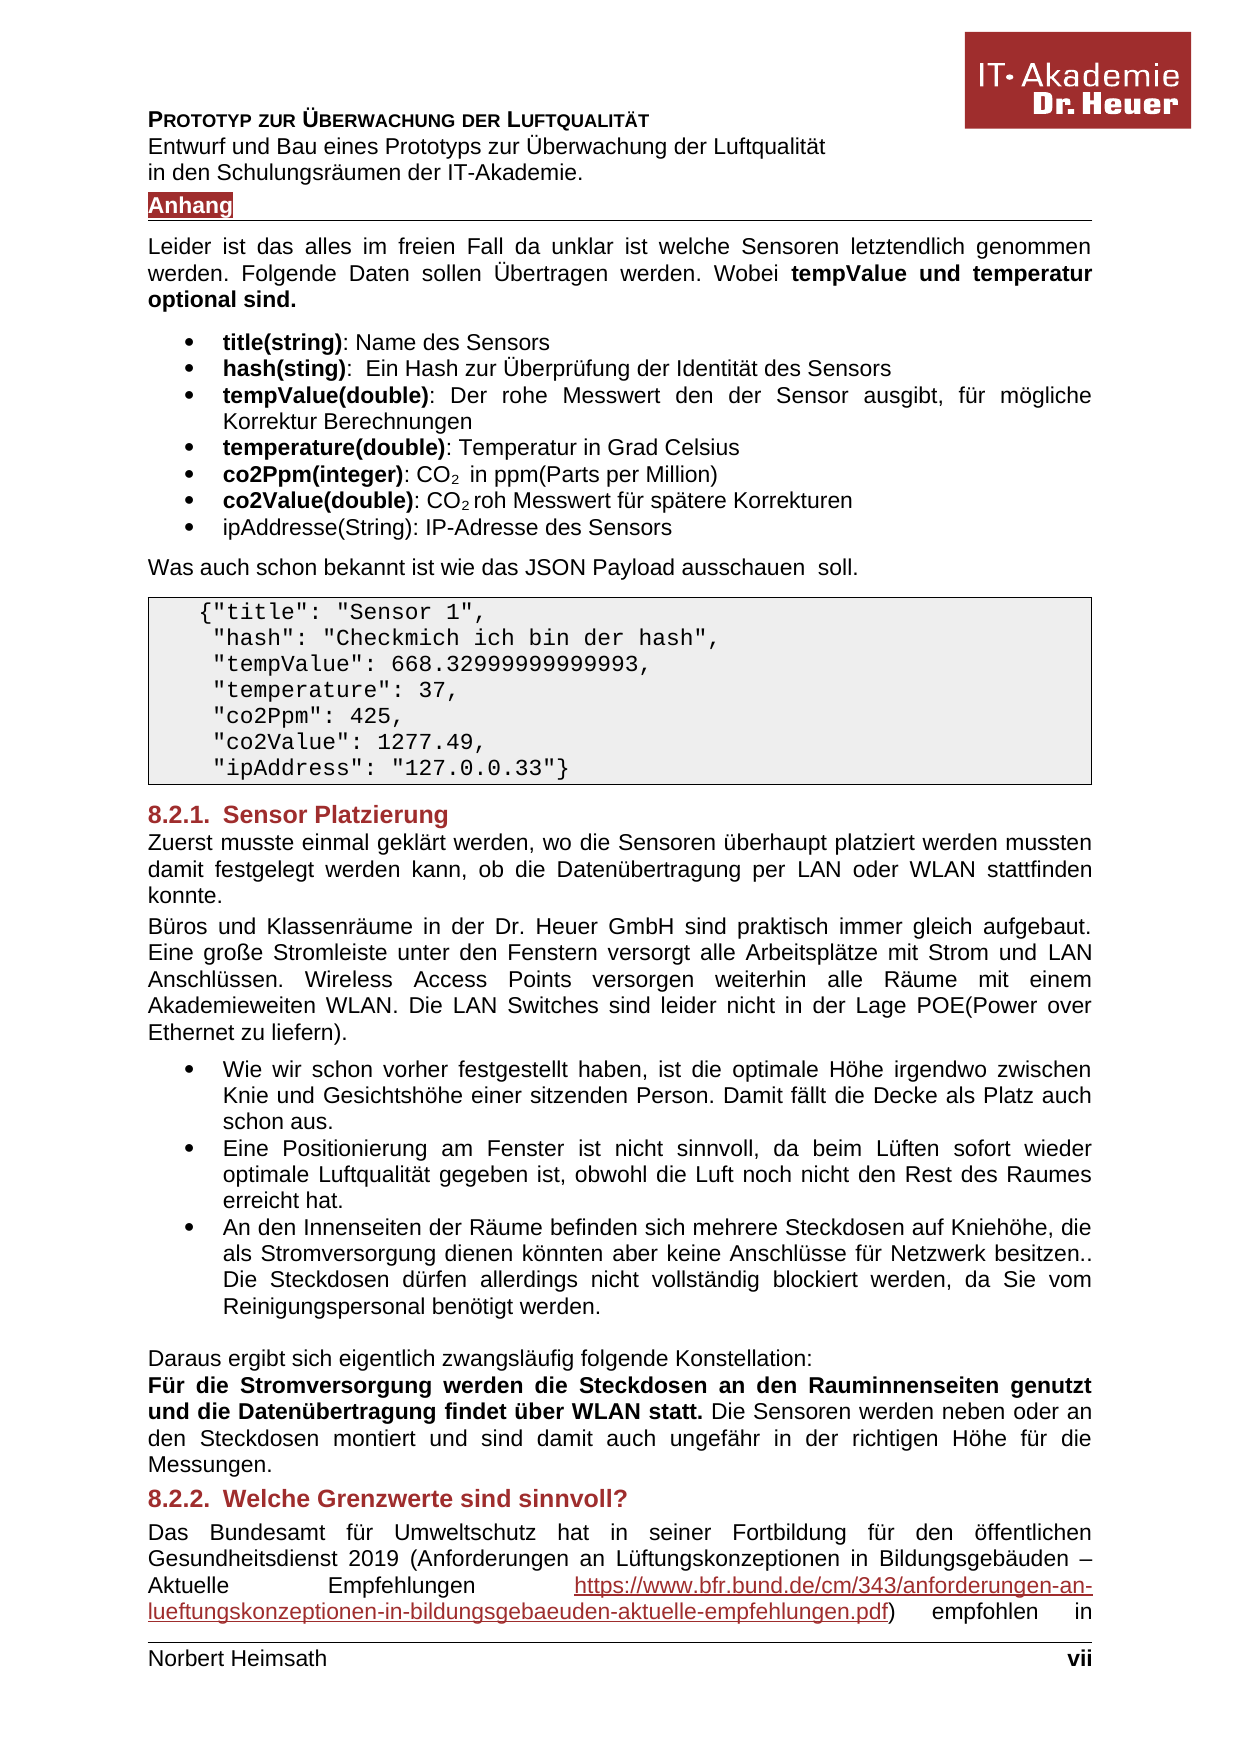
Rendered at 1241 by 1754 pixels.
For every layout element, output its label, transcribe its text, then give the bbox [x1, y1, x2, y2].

list co2Value(double): CO₂ roh Messwert für spätere Korrekturen [185, 487, 1092, 513]
text Leider ist das alles im freien Fall da unklar ist welche Sensoren letztendlich genommen werden. Folgende Daten sollen Übertragen werden. Wobei tempValue und temperatur optional sind. [148, 233, 1092, 312]
list "tempValue": 668.32999999999993, [149, 649, 1091, 675]
list "co2Value": 1277.49, [149, 727, 1091, 753]
list {"title": "Sensor 1", [149, 598, 1091, 623]
subtitle Sensor Platzierung [148, 800, 1092, 829]
list Wie wir schon vorher festgestellt haben, ist die optimale Höhe irgendwo zwischen Knie und Gesichtshöhe einer sitzenden Person. Damit fällt die Decke als Platz auch schon aus. [185, 1056, 1092, 1134]
list Daraus ergibt sich eigentlich zwangsläufig folgende Konstellation: [148, 1319, 1092, 1372]
list "temperature": 37, [149, 675, 1091, 701]
list ipAddresse(String): IP-Adresse des Sensors [185, 513, 1092, 540]
list Für die Stromversorgung werden die Steckdosen an den Rauminnenseiten genutzt und die Datenübertragung findet über WLAN statt. Die Sensoren werden neben oder an den Steckdosen montiert und sind damit auch ungefähr in der richtigen Höhe für die Messungen. [148, 1372, 1092, 1477]
list "hash": "Checkmich ich bin der hash", [149, 623, 1091, 649]
list title(string): Name des Sensors [185, 329, 1092, 355]
subtitle Welche Grenzwerte sind sinnvoll? [148, 1484, 1092, 1512]
list "co2Ppm": 425, [149, 701, 1091, 727]
list Eine Positionierung am Fenster ist nicht sinnvoll, da beim Lüften sofort wieder optimale Luftqualität gegeben ist, obwohl die Luft noch nicht den Rest des Raumes erreicht hat. [185, 1134, 1092, 1214]
list An den Innenseiten der Räume befinden sich mehrere Steckdosen auf Kniehöhe, die als Stromversorgung dienen könnten aber keine Anschlüsse für Netzwerk besitzen.. Die Steckdosen dürfen allerdings nicht vollständig blockiert werden, da Sie vom Reinigungspersonal benötigt werden. [185, 1214, 1092, 1319]
text Zuerst musste einmal geklärt werden, wo die Sensoren überhaupt platziert werden mussten damit festgelegt werden kann, ob die Datenübertragung per LAN oder WLAN stattfinden konnte. [148, 829, 1092, 908]
list tempValue(double): Der rohe Messwert den der Sensor ausgibt, für mögliche Korrektur Berechnungen [185, 382, 1092, 434]
text Das Bundesamt für Umweltschutz hat in seiner Fortbildung für den öffentlichen Gesundheitsdienst 2019 (Anforderungen an Lüftungskonzeptionen in Bildungsgebäuden – Aktuelle Empfehlungen https://www.bfr.bund.de/cm/343/anforderungen-an-lueftungskonzeptionen-in-bildungsgebaeuden-aktuelle-empfehlungen.pdf) empfohlen in [148, 1519, 1092, 1624]
list co2Ppm(integer): CO₂ in ppm(Parts per Million) [185, 461, 1092, 487]
list temperature(double): Temperatur in Grad Celsius [185, 434, 1092, 461]
list hash(sting): Ein Hash zur Überprüfung der Identität des Sensors [185, 355, 1092, 382]
text Büros und Klassenräume in der Dr. Heuer GmbH sind praktisch immer gleich aufgebaut. Eine große Stromleiste unter den Fenstern versorgt alle Arbeitsplätze mit Strom und LAN Anschlüssen. Wireless Access Points versorgen weiterhin alle Räume mit einem Akademieweiten WLAN. Die LAN Switches sind leider nicht in der Lage POE(Power over Ethernet zu liefern). [148, 913, 1092, 1045]
text Was auch schon bekannt ist wie das JSON Payload ausschauen soll. [148, 554, 1092, 581]
list "ipAddress": "127.0.0.33"} [149, 753, 1091, 784]
